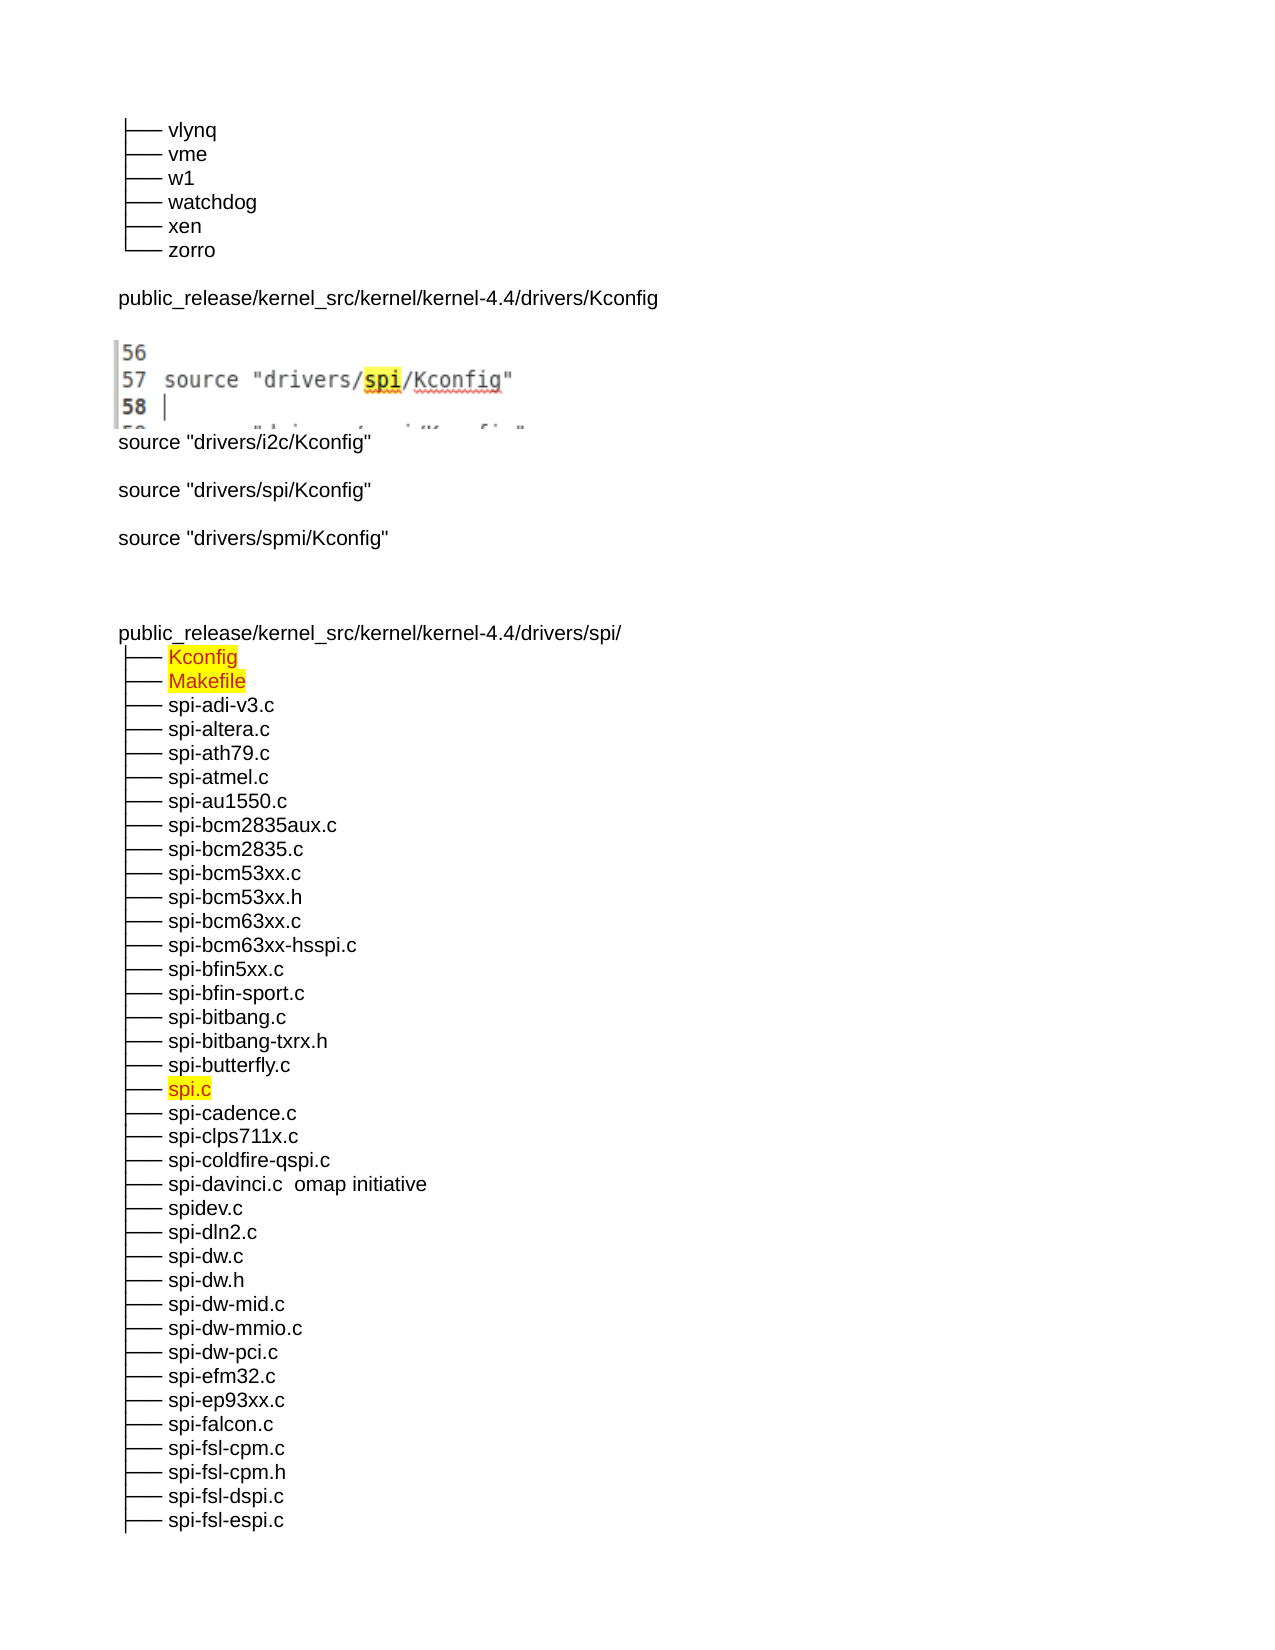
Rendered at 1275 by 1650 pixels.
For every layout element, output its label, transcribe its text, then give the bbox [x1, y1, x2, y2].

text ├── watchdog [126, 190, 1157, 214]
text ├── w1 [118, 166, 125, 190]
text ├── xen [126, 214, 1157, 238]
text ├── spi-au1550.c [126, 789, 1157, 813]
text ├── spidev.c [126, 1196, 1157, 1220]
text ├── spi-bcm63xx-hsspi.c [126, 933, 1157, 957]
text ├── spi-adi-v3.c [126, 693, 1157, 717]
text ├── spi-dln2.c [126, 1220, 1157, 1244]
text ├── spi-butterfly.c [126, 1052, 1157, 1076]
text ├── spi-bfin-sport.c [126, 981, 1157, 1004]
text ├── spi-falcon.c [126, 1412, 1157, 1436]
text ├── spi-clps711x.c [126, 1124, 1157, 1148]
text ├── Makefile [126, 669, 1157, 693]
text ├── spi-fsl-dspi.c [126, 1484, 1157, 1508]
text source "drivers/spi/Kconfig" [118, 477, 1157, 501]
text ├── spi-dw-mid.c [126, 1292, 1157, 1316]
text ├── spi-fsl-cpm.c [126, 1436, 1157, 1460]
text ├── spi-bcm2835aux.c [126, 813, 1157, 837]
text public_release/kernel_src/kernel/kernel-4.4/drivers/Kconfig [118, 286, 1157, 310]
text ├── spi-bitbang-txrx.h [126, 1028, 1157, 1052]
text ├── spi-bfin5xx.c [126, 957, 1157, 981]
text ├── spi-bcm53xx.c [126, 861, 1157, 885]
text ├── xen [118, 214, 125, 238]
text ├── spi-dw.c [126, 1244, 1157, 1268]
text ├── vme [126, 142, 1157, 166]
text └── zorro [118, 238, 1157, 262]
text source "drivers/i2c/Kconfig" [118, 429, 1157, 453]
text ├── spi-bcm53xx.h [126, 885, 1157, 909]
text ├── spi.c [126, 1076, 1157, 1100]
text source "drivers/spmi/Kconfig" [118, 525, 1157, 549]
text ├── vlynq [126, 118, 1157, 142]
text ├── spi-dw-pci.c [126, 1340, 1157, 1364]
text ├── spi-altera.c [126, 717, 1157, 741]
text ├── spi-fsl-cpm.h [126, 1460, 1157, 1484]
text ├── spi-cadence.c [126, 1100, 1157, 1124]
text ├── spi-ath79.c [126, 741, 1157, 765]
text ├── spi-bitbang.c [126, 1004, 1157, 1028]
text ├── spi-atmel.c [126, 765, 1157, 789]
picture [111, 340, 702, 429]
text ├── w1 [126, 166, 1157, 190]
text ├── spi-fsl-espi.c [126, 1508, 1157, 1532]
text ├── spi-dw-mmio.c [126, 1316, 1157, 1340]
text ├── spi-ep93xx.c [126, 1388, 1157, 1412]
text ├── spi-davinci.c omap initiative [126, 1172, 1157, 1196]
text ├── vme [118, 142, 125, 166]
text public_release/kernel_src/kernel/kernel-4.4/drivers/spi/ [118, 621, 1157, 645]
text ├── Kconfig [126, 645, 1157, 669]
text ├── spi-bcm63xx.c [126, 909, 1157, 933]
text ├── spi-coldfire-qspi.c [126, 1148, 1157, 1172]
text ├── spi-bcm2835.c [126, 837, 1157, 861]
text ├── spi-efm32.c [126, 1364, 1157, 1388]
text ├── spi-dw.h [126, 1268, 1157, 1292]
